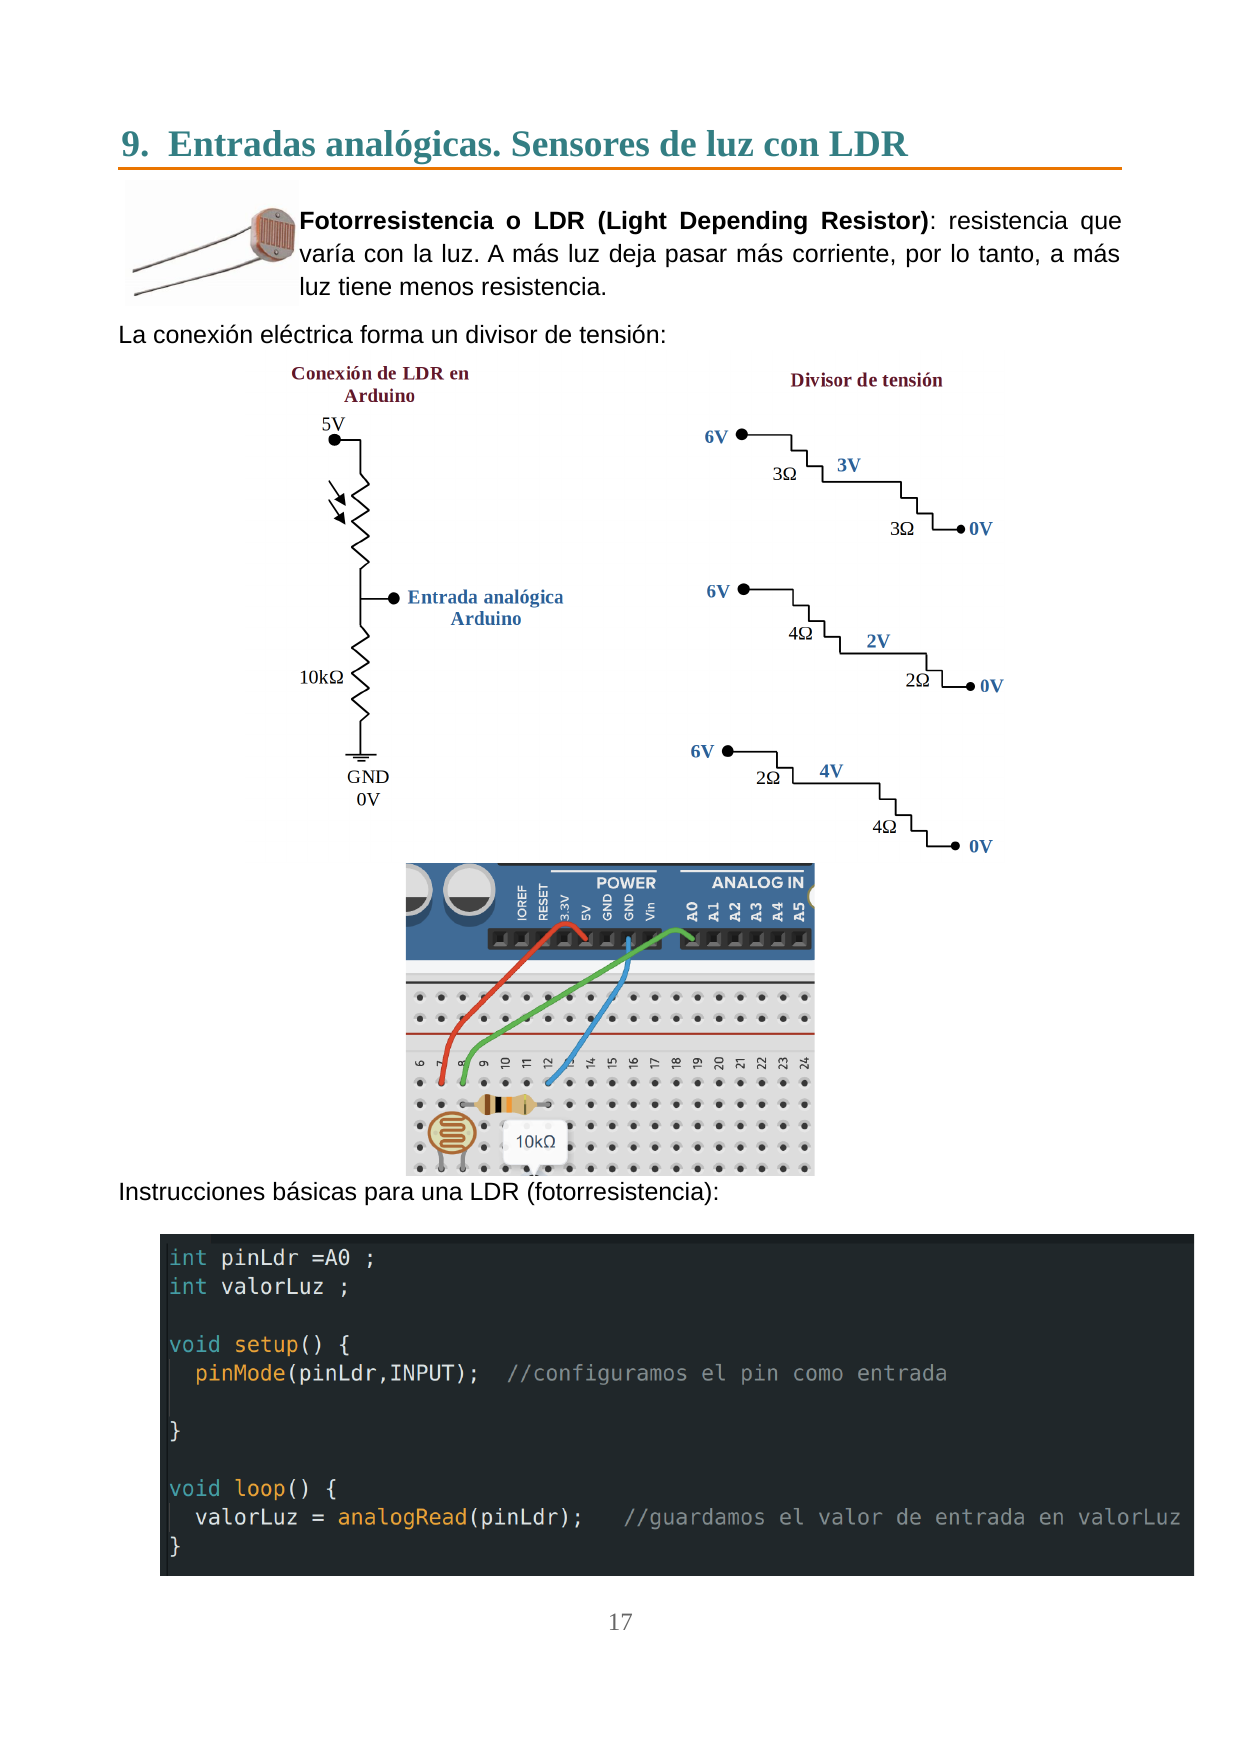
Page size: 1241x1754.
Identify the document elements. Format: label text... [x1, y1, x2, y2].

picture [160, 1234, 1195, 1576]
subtitle Entradas analógicas. Sensores de luz con LDR [118, 118, 1122, 167]
text Instrucciones básicas para una LDR (fotorresistencia): [118, 1177, 1122, 1206]
text La conexión eléctrica forma un divisor de tensión: [118, 320, 1122, 349]
text Fotorresistencia o LDR (Light Depending Resistor): resistencia que varía con la luz. A más luz deja pasar más corriente, por lo tanto, a más luz tiene menos resistencia. [300, 206, 1122, 301]
picture [124, 180, 300, 306]
picture [244, 350, 1005, 1176]
